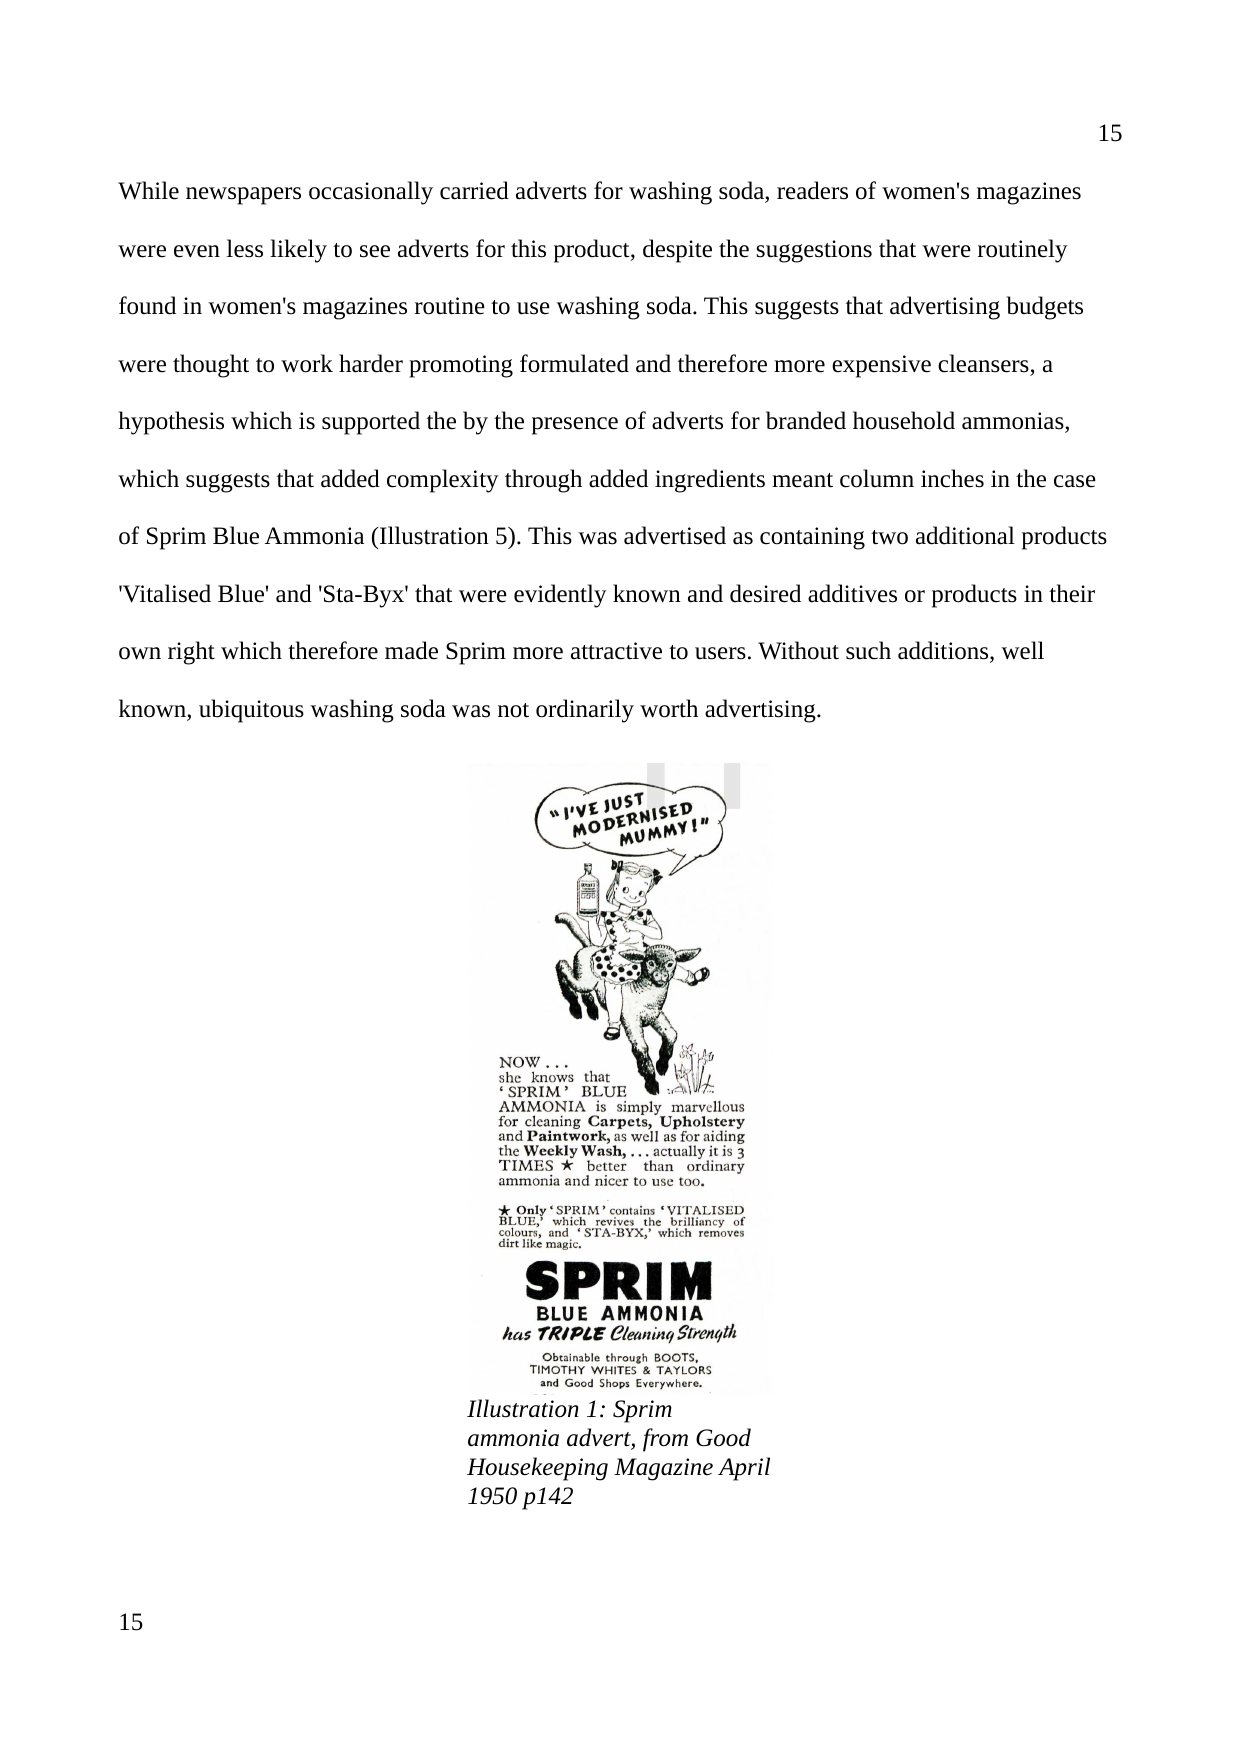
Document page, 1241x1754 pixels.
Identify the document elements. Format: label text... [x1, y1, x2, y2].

text Illustration 1: Sprim ammonia advert, from Good Housekeeping Magazine April 1950 p142 [467, 1395, 773, 1509]
picture [467, 763, 774, 1395]
text While newspapers occasionally carried adverts for washing soda, readers of women's magazines were even less likely to see adverts for this product, despite the suggestions that were routinely found in women's magazines routine to use washing soda. This suggests that advertising budgets were thought to work harder promoting formulated and therefore more expensive cleansers, a hypothesis which is supported the by the presence of adverts for branded household ammonias, which suggests that added complexity through added ingredients meant column inches in the case of Sprim Blue Ammonia (Illustration 5). This was advertised as containing two additional products 'Vitalised Blue' and 'Sta-Byx' that were evidently known and desired additives or products in their own right which therefore made Sprim more attractive to users. Without such additions, well known, ubiquitous washing soda was not ordinarily worth advertising. [118, 176, 1122, 723]
